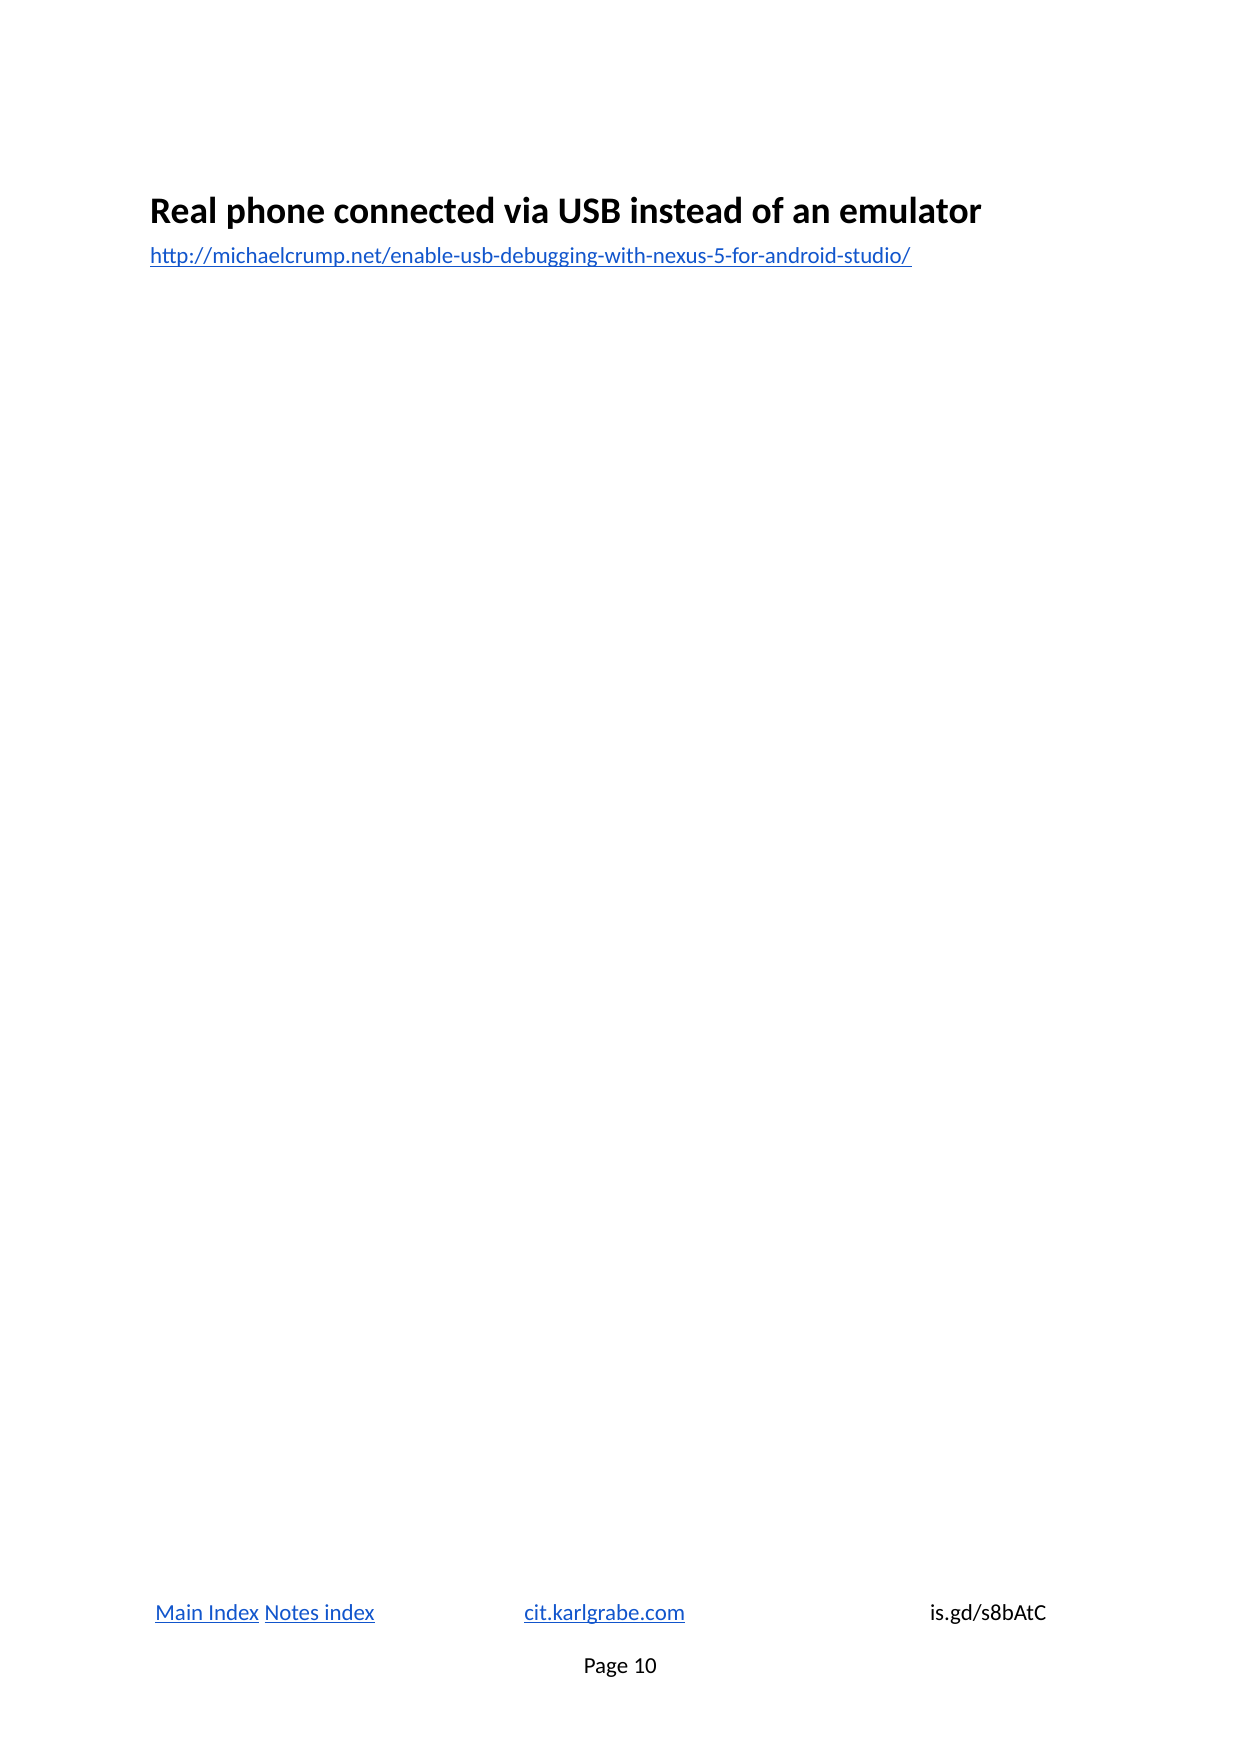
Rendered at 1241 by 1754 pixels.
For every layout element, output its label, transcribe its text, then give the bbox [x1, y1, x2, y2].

text http://michaelcrump.net/enable-usb-debugging-with-nexus-5-for-android-studio/ [150, 242, 1090, 270]
subtitle Real phone connected via USB instead of an emulator [150, 187, 1090, 233]
